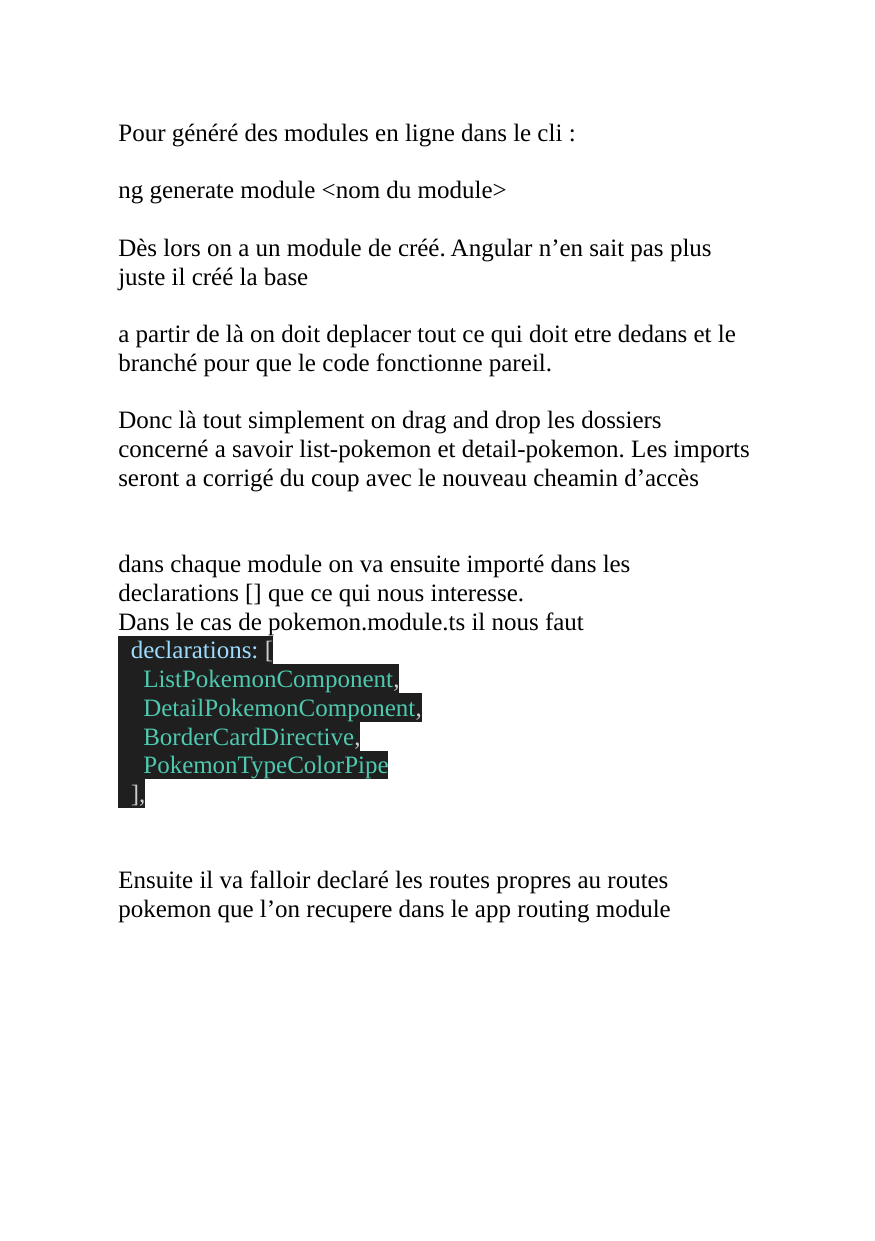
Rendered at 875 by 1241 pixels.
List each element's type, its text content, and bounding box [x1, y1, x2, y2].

text ListPokemonComponent, [118, 664, 756, 693]
text Ensuite il va falloir declaré les routes propres au routes pokemon que l’on recupere dans le app routing module [118, 866, 756, 923]
text PokemonTypeColorPipe [118, 751, 756, 779]
text declarations: [ [118, 636, 756, 664]
text Donc là tout simplement on drag and drop les dossiers concerné a savoir list-pokemon et detail-pokemon. Les imports seront a corrigé du coup avec le nouveau cheamin d’accès [118, 406, 756, 492]
text DetailPokemonComponent, [118, 693, 756, 722]
text dans chaque module on va ensuite importé dans les declarations [] que ce qui nous interesse. Dans le cas de pokemon.module.ts il nous faut [118, 549, 756, 636]
text a partir de là on doit deplacer tout ce qui doit etre dedans et le branché pour que le code fonctionne pareil. [118, 319, 756, 377]
text Pour généré des modules en ligne dans le cli : [118, 118, 756, 147]
text ng generate module <nom du module> [118, 176, 756, 204]
text Dès lors on a un module de créé. Angular n’en sait pas plus juste il créé la base [118, 233, 756, 291]
text ], [118, 779, 756, 808]
text BorderCardDirective, [118, 722, 756, 751]
